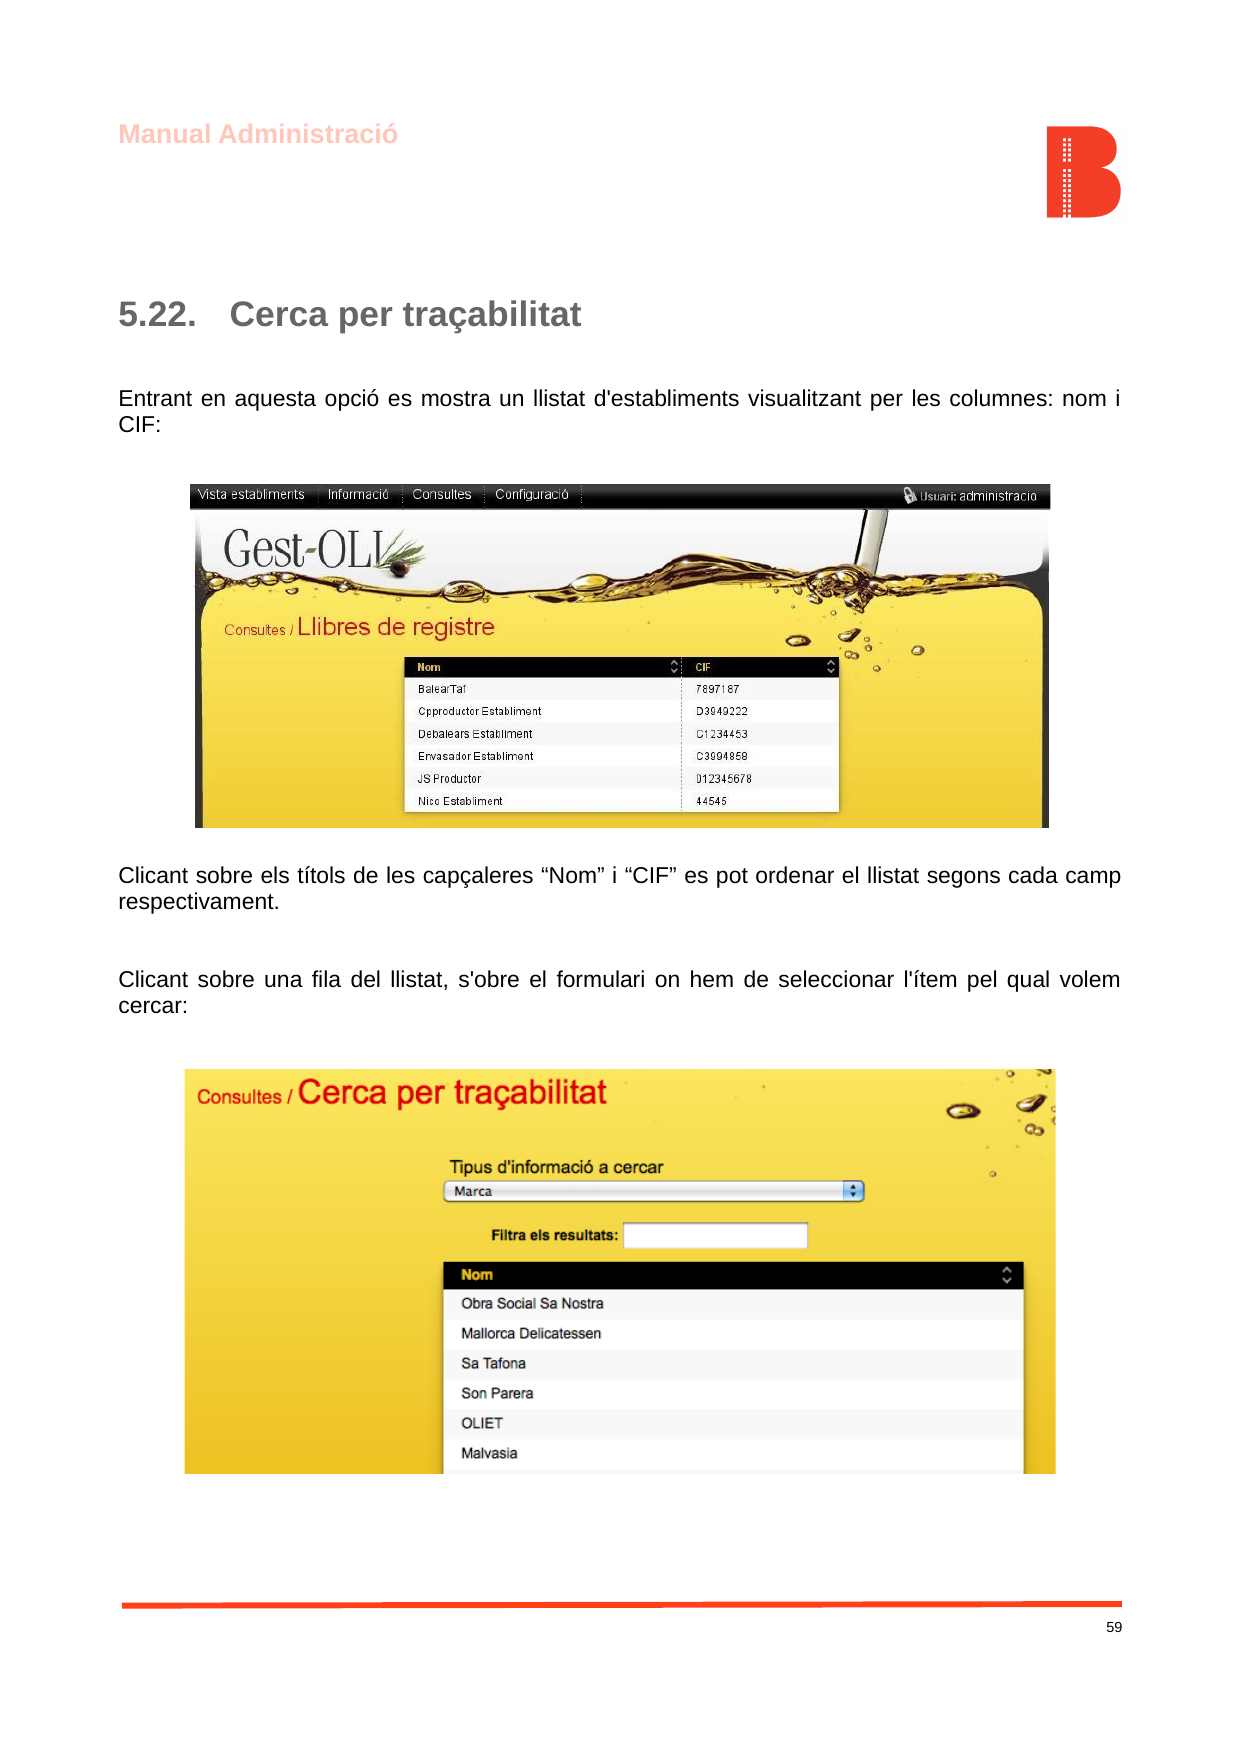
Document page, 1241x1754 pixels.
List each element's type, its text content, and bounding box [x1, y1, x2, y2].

text Entrant en aquesta opció es mostra un llistat d'establiments visualitzant per les columnes: nom i CIF: [118, 385, 1122, 437]
text Clicant sobre els títols de les capçaleres “Nom” i “CIF” es pot ordenar el llistat segons cada camp respectivament. [118, 862, 1122, 914]
picture [184, 1069, 1056, 1474]
picture [190, 484, 1051, 828]
subtitle Cerca per traçabilitat [118, 293, 1122, 333]
text Clicant sobre una fila del llistat, s'obre el formulari on hem de seleccionar l'ítem pel qual volem cercar: [118, 966, 1122, 1018]
picture [1036, 124, 1130, 221]
